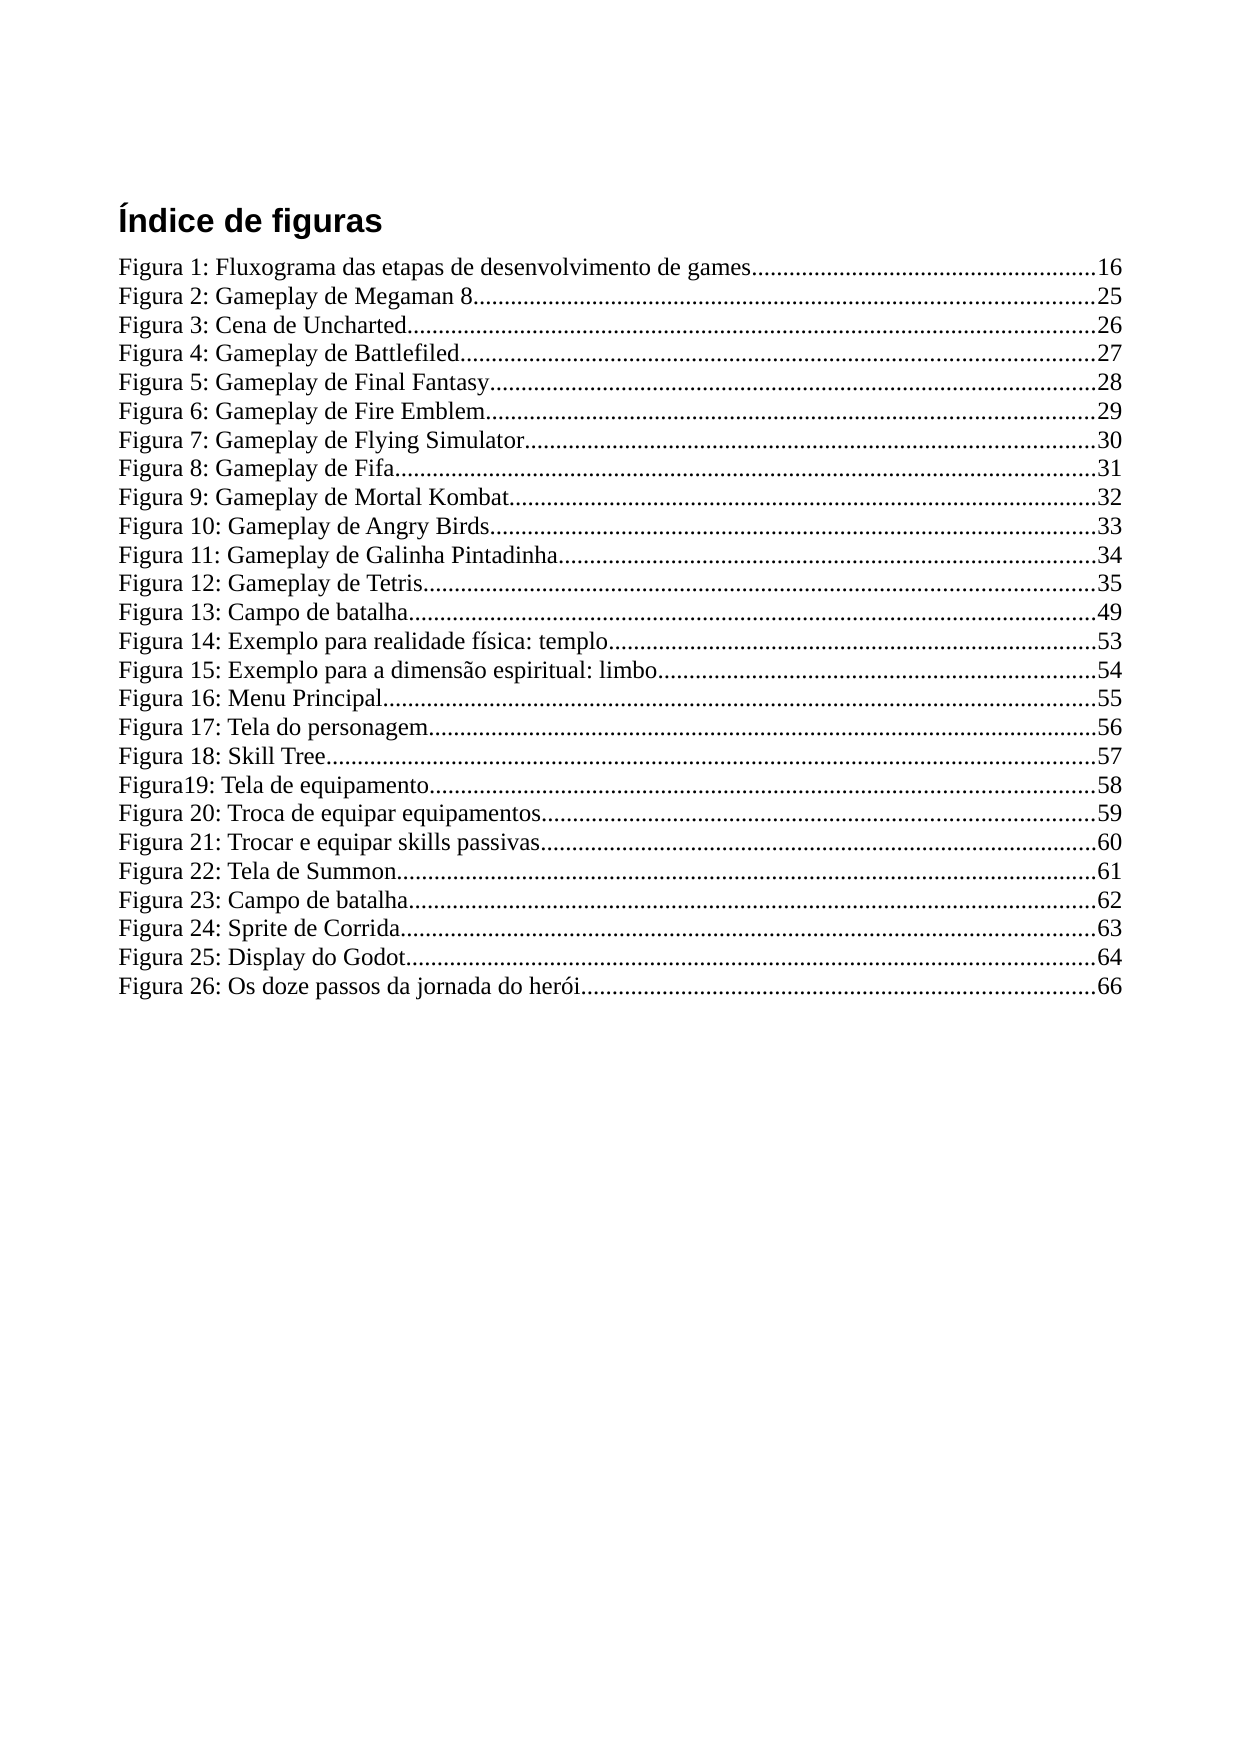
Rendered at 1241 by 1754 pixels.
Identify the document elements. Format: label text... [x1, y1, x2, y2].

subtitle Índice de figuras [118, 201, 1122, 240]
text Figura 22: Tela de Summon 61 [118, 856, 1122, 885]
text Figura 9: Gameplay de Mortal Kombat 32 [118, 482, 1122, 511]
text Figura 14: Exemplo para realidade física: templo 53 [118, 626, 1122, 655]
text Figura 7: Gameplay de Flying Simulator 30 [118, 425, 1122, 453]
text Figura 6: Gameplay de Fire Emblem 29 [118, 396, 1122, 425]
text Figura 15: Exemplo para a dimensão espiritual: limbo 54 [118, 655, 1122, 683]
text Figura 8: Gameplay de Fifa 31 [118, 453, 1122, 482]
text Figura 10: Gameplay de Angry Birds 33 [118, 511, 1122, 540]
text Figura 3: Cena de Uncharted 26 [118, 310, 1122, 338]
text Figura19: Tela de equipamento 58 [118, 770, 1122, 798]
text Figura 20: Troca de equipar equipamentos 59 [118, 798, 1122, 827]
text Figura 13: Campo de batalha 49 [118, 597, 1122, 626]
text Figura 12: Gameplay de Tetris 35 [118, 568, 1122, 597]
text Figura 18: Skill Tree 57 [118, 741, 1122, 770]
text Figura 17: Tela do personagem 56 [118, 712, 1122, 741]
text Figura 5: Gameplay de Final Fantasy 28 [118, 367, 1122, 396]
text Figura 26: Os doze passos da jornada do herói 66 [118, 971, 1122, 1000]
text Figura 16: Menu Principal 55 [118, 683, 1122, 712]
text Figura 2: Gameplay de Megaman 8 25 [118, 281, 1122, 310]
text Figura 4: Gameplay de Battlefiled 27 [118, 338, 1122, 367]
text Figura 1: Fluxograma das etapas de desenvolvimento de games 16 [118, 252, 1122, 281]
text Figura 23: Campo de batalha 62 [118, 885, 1122, 913]
text Figura 21: Trocar e equipar skills passivas 60 [118, 827, 1122, 856]
text Figura 11: Gameplay de Galinha Pintadinha 34 [118, 540, 1122, 568]
text Figura 24: Sprite de Corrida 63 [118, 913, 1122, 942]
text Figura 25: Display do Godot 64 [118, 942, 1122, 971]
